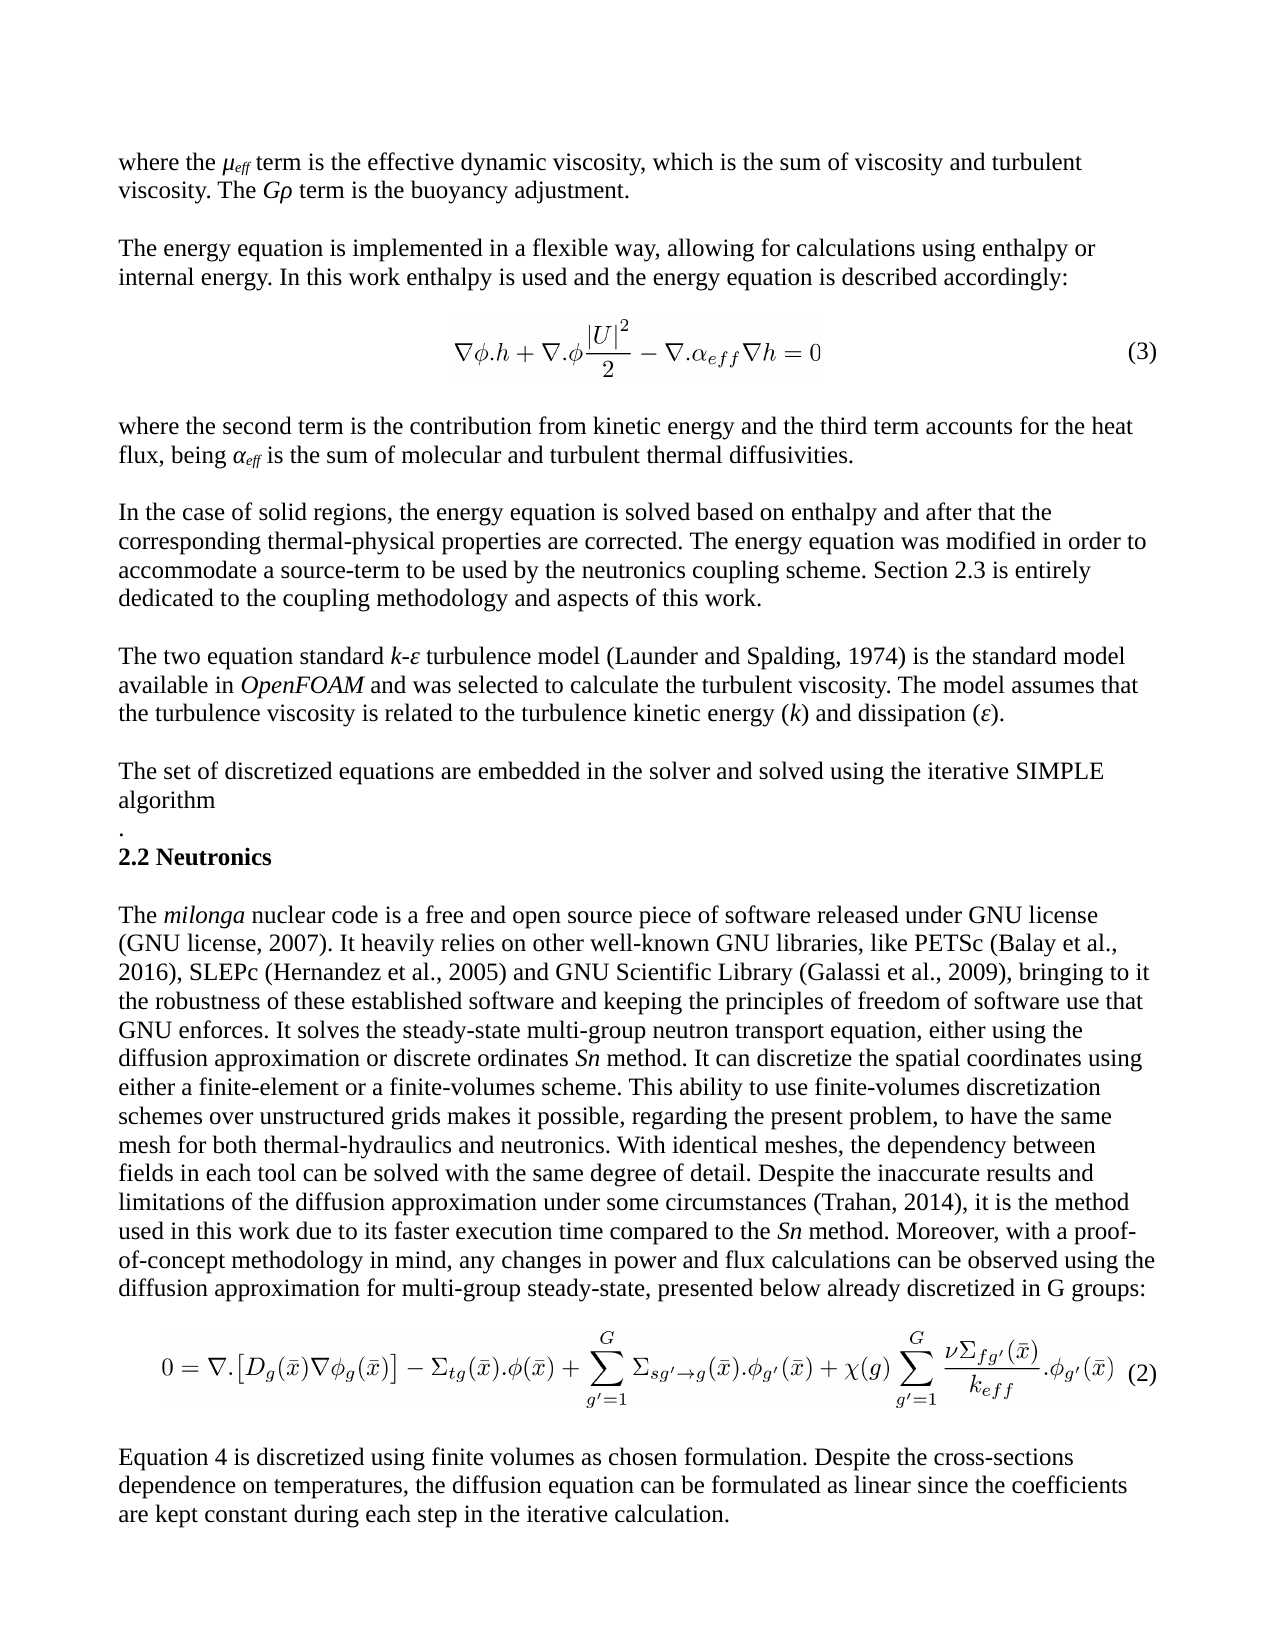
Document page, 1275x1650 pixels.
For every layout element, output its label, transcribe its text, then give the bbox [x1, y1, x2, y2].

text . [118, 813, 1157, 842]
text where the second term is the contribution from kinetic energy and the third term accounts for the heat flux, being αeff is the sum of molecular and turbulent thermal diffusivities. [118, 411, 1157, 468]
text Equation 4 is discretized using finite volumes as chosen formulation. Despite the cross-sections dependence on temperatures, the diffusion equation can be formulated as linear since the coefficients are kept constant during each step in the iterative calculation. [118, 1442, 1157, 1528]
text where the μeff term is the effective dynamic viscosity, which is the sum of viscosity and turbulent viscosity. The Gρ term is the buoyancy adjustment. [118, 147, 1157, 204]
text (3) [118, 319, 1157, 382]
picture [454, 319, 821, 377]
text The energy equation is implemented in a flexible way, allowing for calculations using enthalpy or internal energy. In this work enthalpy is used and the energy equation is described accordingly: [118, 233, 1157, 291]
picture [162, 1331, 1113, 1408]
text (2) [118, 1331, 1157, 1413]
text In the case of solid regions, the energy equation is solved based on enthalpy and after that the corresponding thermal-physical properties are corrected. The energy equation was modified in order to accommodate a source-term to be used by the neutronics coupling scheme. Section 2.3 is entirely dedicated to the coupling methodology and aspects of this work. [118, 497, 1157, 612]
text The set of discretized equations are embedded in the solver and solved using the iterative SIMPLE algorithm [118, 756, 1157, 813]
text The two equation standard k-ε turbulence model (Launder and Spalding, 1974) is the standard model available in OpenFOAM and was selected to calculate the turbulent viscosity. The model assumes that the turbulence viscosity is related to the turbulence kinetic energy (k) and dissipation (ε). [118, 641, 1157, 727]
text The milonga nuclear code is a free and open source piece of software released under GNU license (GNU license, 2007). It heavily relies on other well-known GNU libraries, like PETSc (Balay et al., 2016), SLEPc (Hernandez et al., 2005) and GNU Scientific Library (Galassi et al., 2009), bringing to it the robustness of these established software and keeping the principles of freedom of software use that GNU enforces. It solves the steady-state multi-group neutron transport equation, either using the diffusion approximation or discrete ordinates Sn method. It can discretize the spatial coordinates using either a finite-element or a finite-volumes scheme. This ability to use finite-volumes discretization schemes over unstructured grids makes it possible, regarding the present problem, to have the same mesh for both thermal-hydraulics and neutronics. With identical meshes, the dependency between fields in each tool can be solved with the same degree of detail. Despite the inaccurate results and limitations of the diffusion approximation under some circumstances (Trahan, 2014), it is the method used in this work due to its faster execution time compared to the Sn method. Moreover, with a proof-of-concept methodology in mind, any changes in power and flux calculations can be observed using the diffusion approximation for multi-group steady-state, presented below already discretized in G groups: [118, 900, 1157, 1302]
